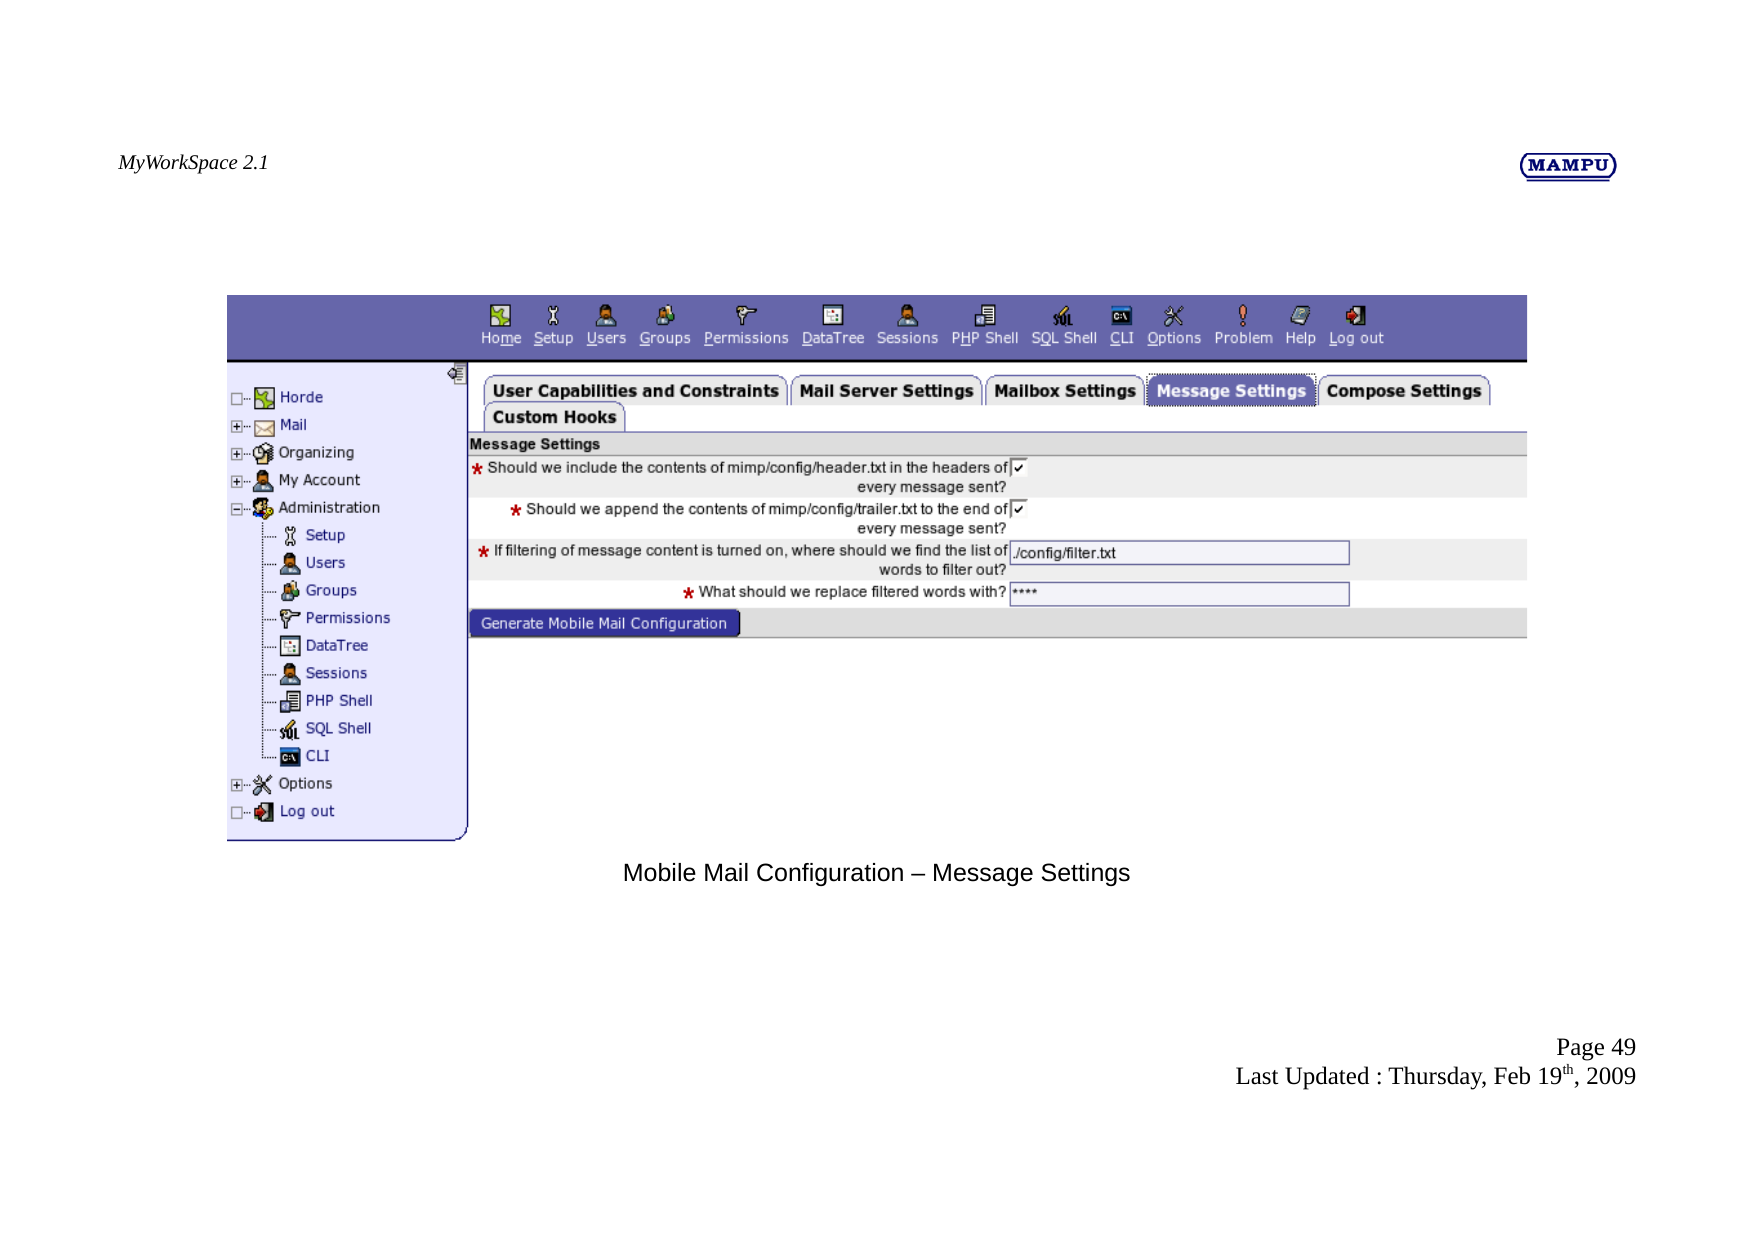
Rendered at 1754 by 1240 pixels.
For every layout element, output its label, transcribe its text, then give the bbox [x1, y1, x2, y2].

picture [1517, 150, 1622, 183]
picture [227, 295, 1528, 844]
text Mobile Mail Configuration – Message Settings [118, 295, 1636, 887]
